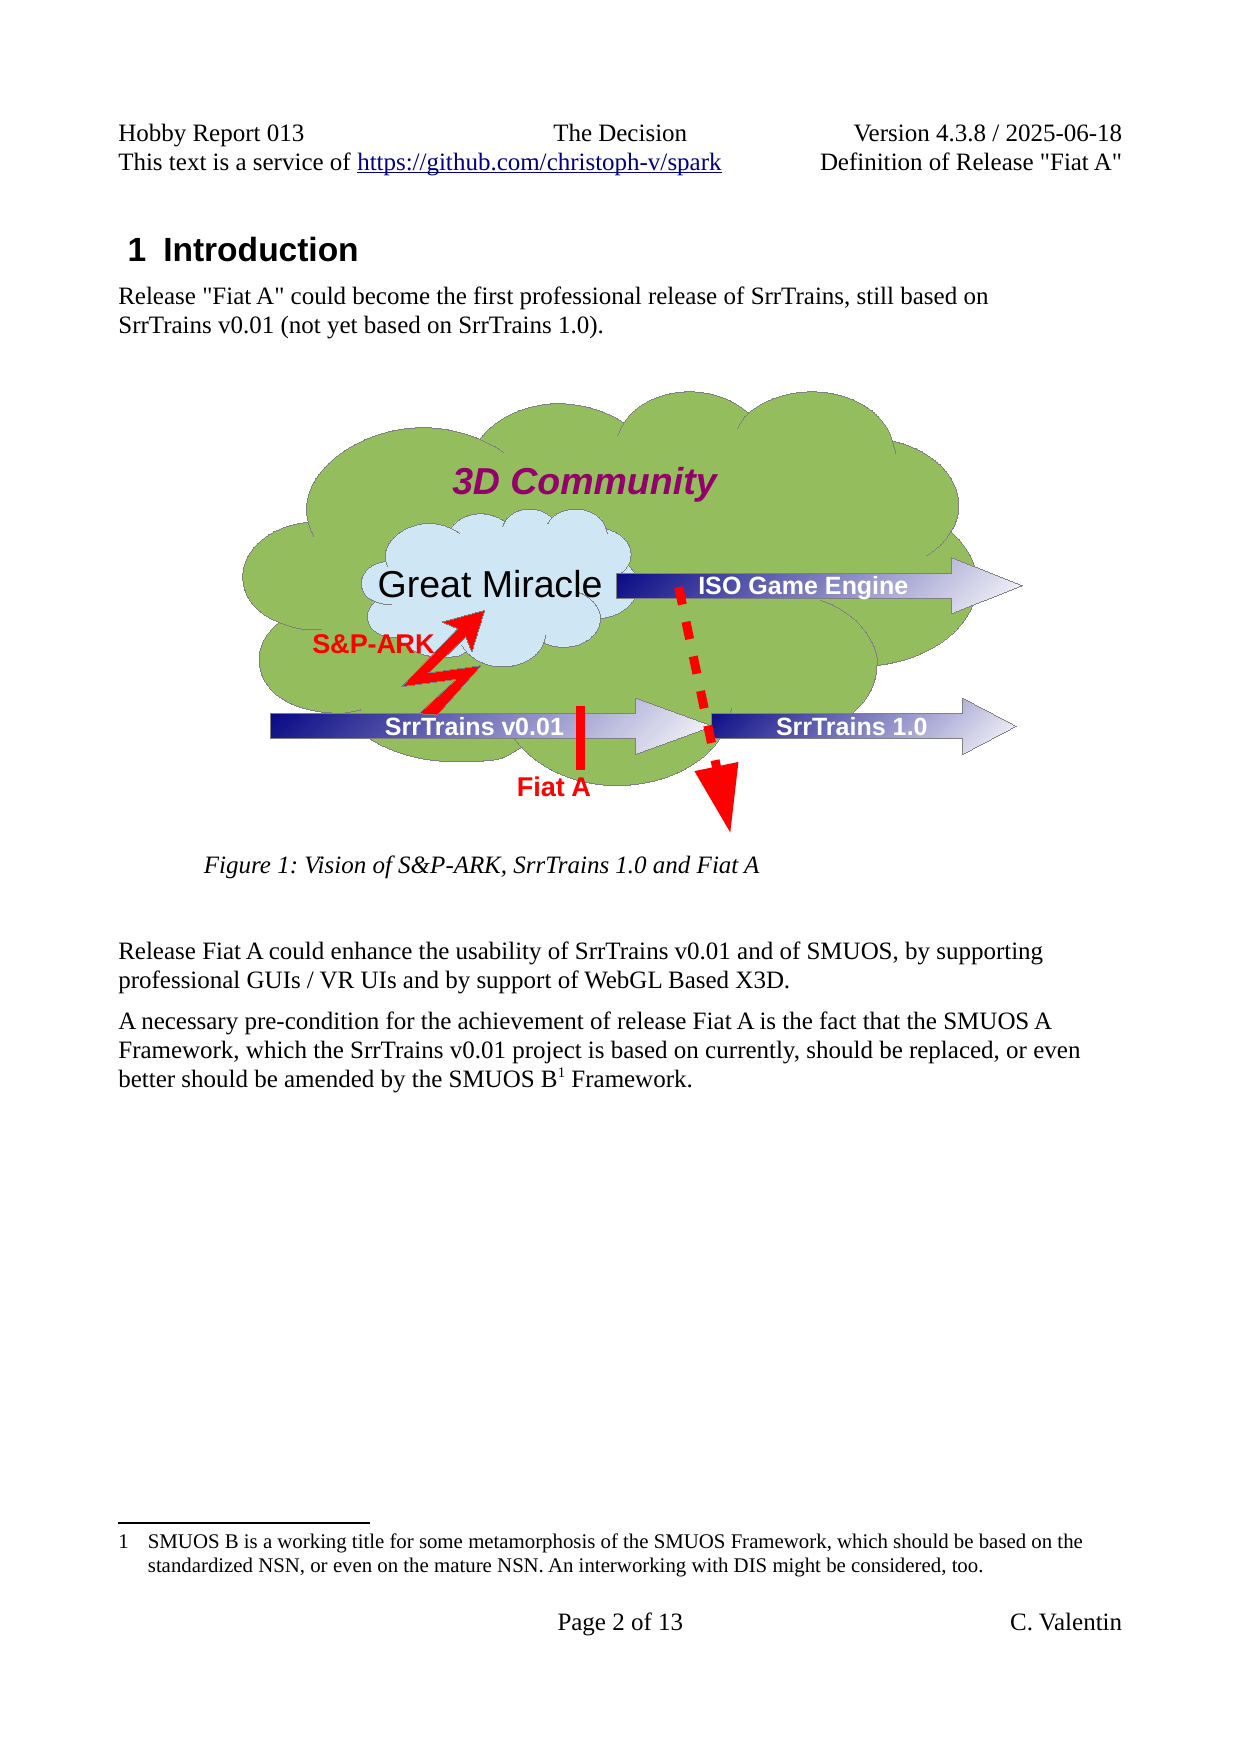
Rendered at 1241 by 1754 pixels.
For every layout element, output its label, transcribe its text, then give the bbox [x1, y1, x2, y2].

text Release "Fiat A" could become the first professional release of SrrTrains, still based on SrrTrains v0.01 (not yet based on SrrTrains 1.0). [118, 281, 1122, 339]
text A necessary pre-condition for the achievement of release Fiat A is the fact that the SMUOS A Framework, which the SrrTrains v0.01 project is based on currently, should be replaced, or even better should be amended by the SMUOS B Framework. [118, 1006, 1122, 1092]
text Release Fiat A could enhance the usability of SrrTrains v0.01 and of SMUOS, by supporting professional GUIs / VR UIs and by support of WebGL Based X3D. [118, 936, 1122, 994]
text Figure 1: Vision of S&P-ARK, SrrTrains 1.0 and Fiat A [204, 364, 1036, 878]
text SMUOS B is a working title for some metamorphosis of the SMUOS Framework, which should be based on the standardized NSN, or even on the mature NSN. An interworking with DIS might be considered, too. [118, 1529, 1122, 1577]
subtitle Introduction [118, 230, 1122, 269]
